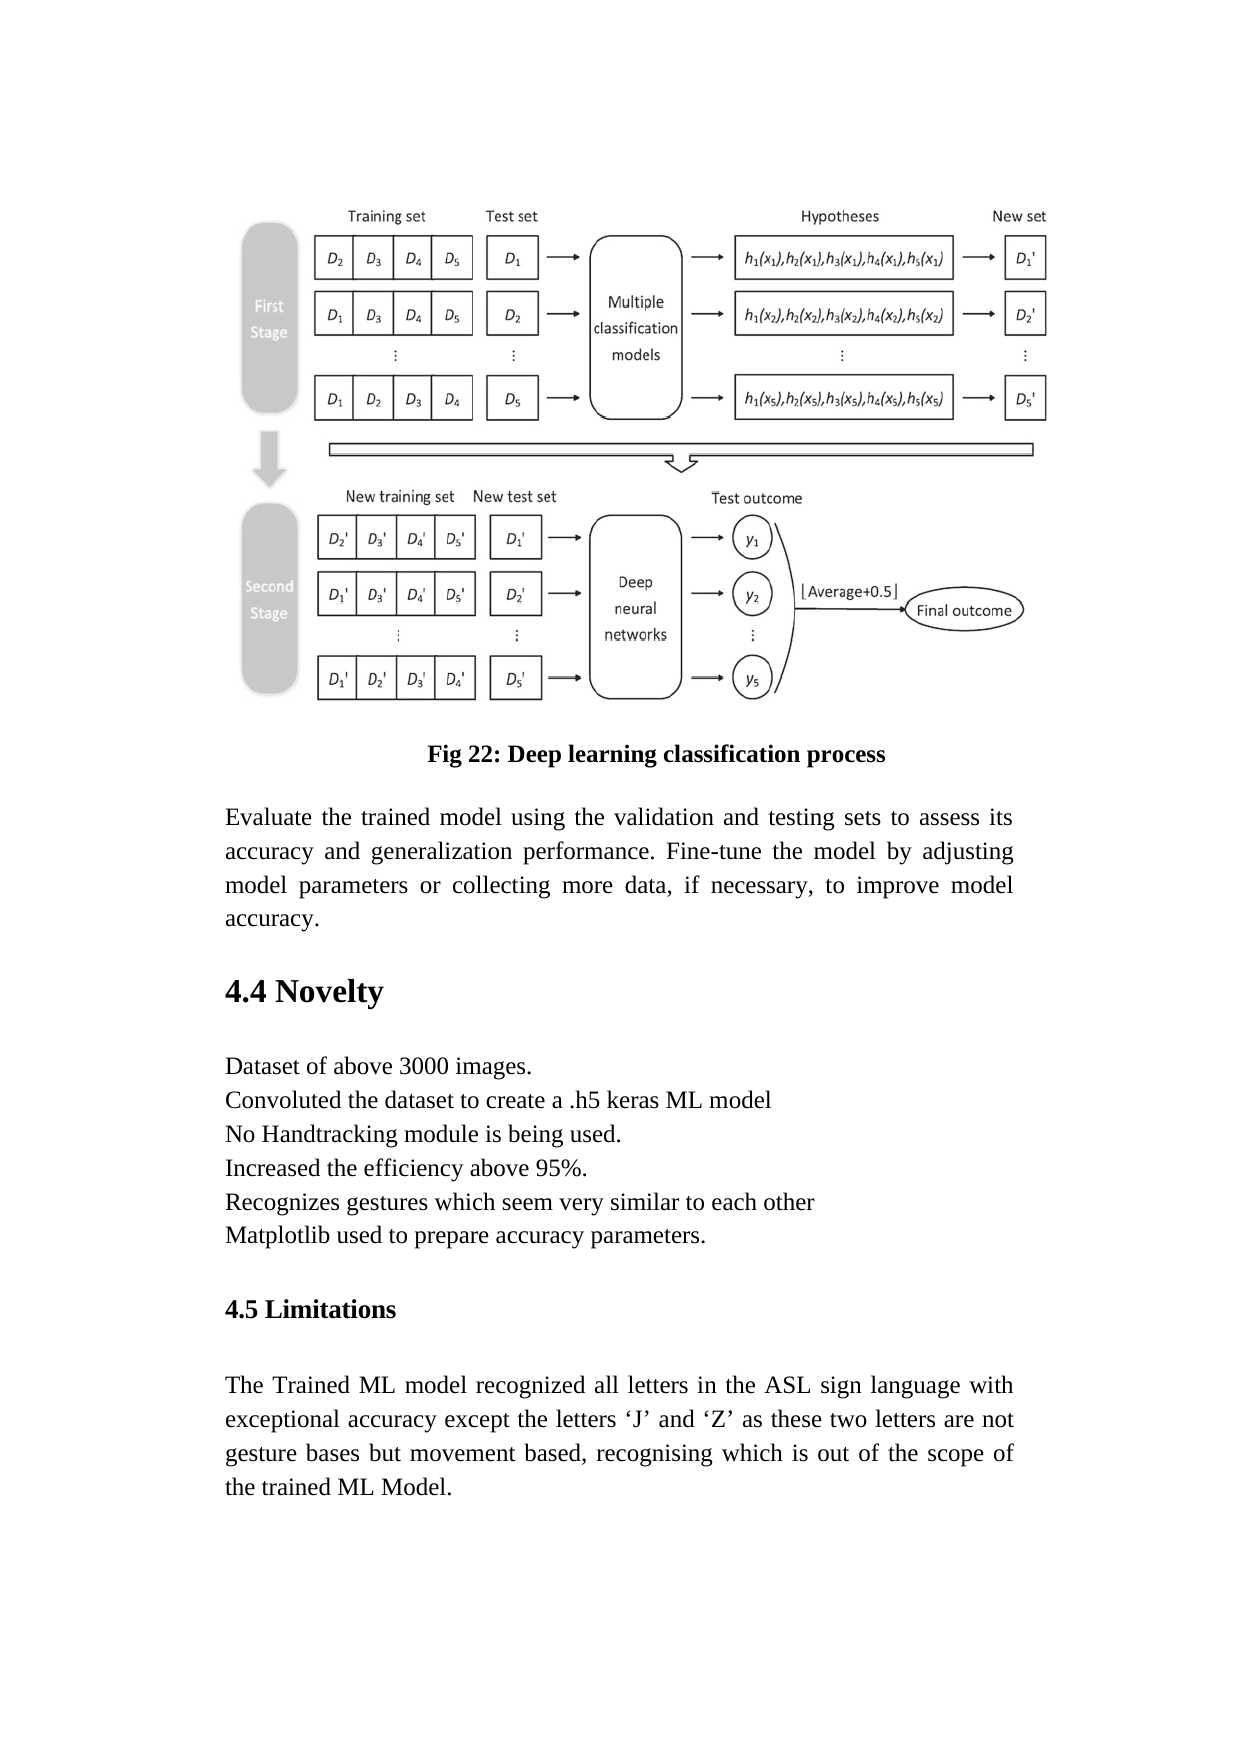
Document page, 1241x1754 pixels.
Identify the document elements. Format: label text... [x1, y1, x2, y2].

subtitle 4.5 Limitations [225, 1293, 1065, 1324]
text The Trained ML model recognized all letters in the ASL sign language with exceptional accuracy except the letters ‘J’ and ‘Z’ as these two letters are not gesture bases but movement based, recognising which is out of the scope of the trained ML Model. [225, 1370, 1015, 1500]
text Convoluted the dataset to create a .h5 keras ML model [225, 1085, 1014, 1113]
text Evaluate the trained model using the validation and testing sets to assess its accuracy and generalization performance. Fine-tune the model by adjusting model parameters or collecting more data, if necessary, to improve model accuracy. [225, 802, 1014, 932]
picture [151, 195, 1081, 717]
text 4.4 Novelty [225, 971, 1014, 1010]
text No Handtracking module is being used. [225, 1119, 1014, 1147]
text Matplotlib used to prepare accuracy parameters. [225, 1221, 1014, 1249]
text Fig 22: Deep learning classification process [175, 717, 1065, 768]
text Increased the efficiency above 95%. [225, 1153, 1014, 1181]
text Recognizes gestures which seem very similar to each other [225, 1187, 1014, 1215]
text Dataset of above 3000 images. [225, 1051, 1014, 1079]
